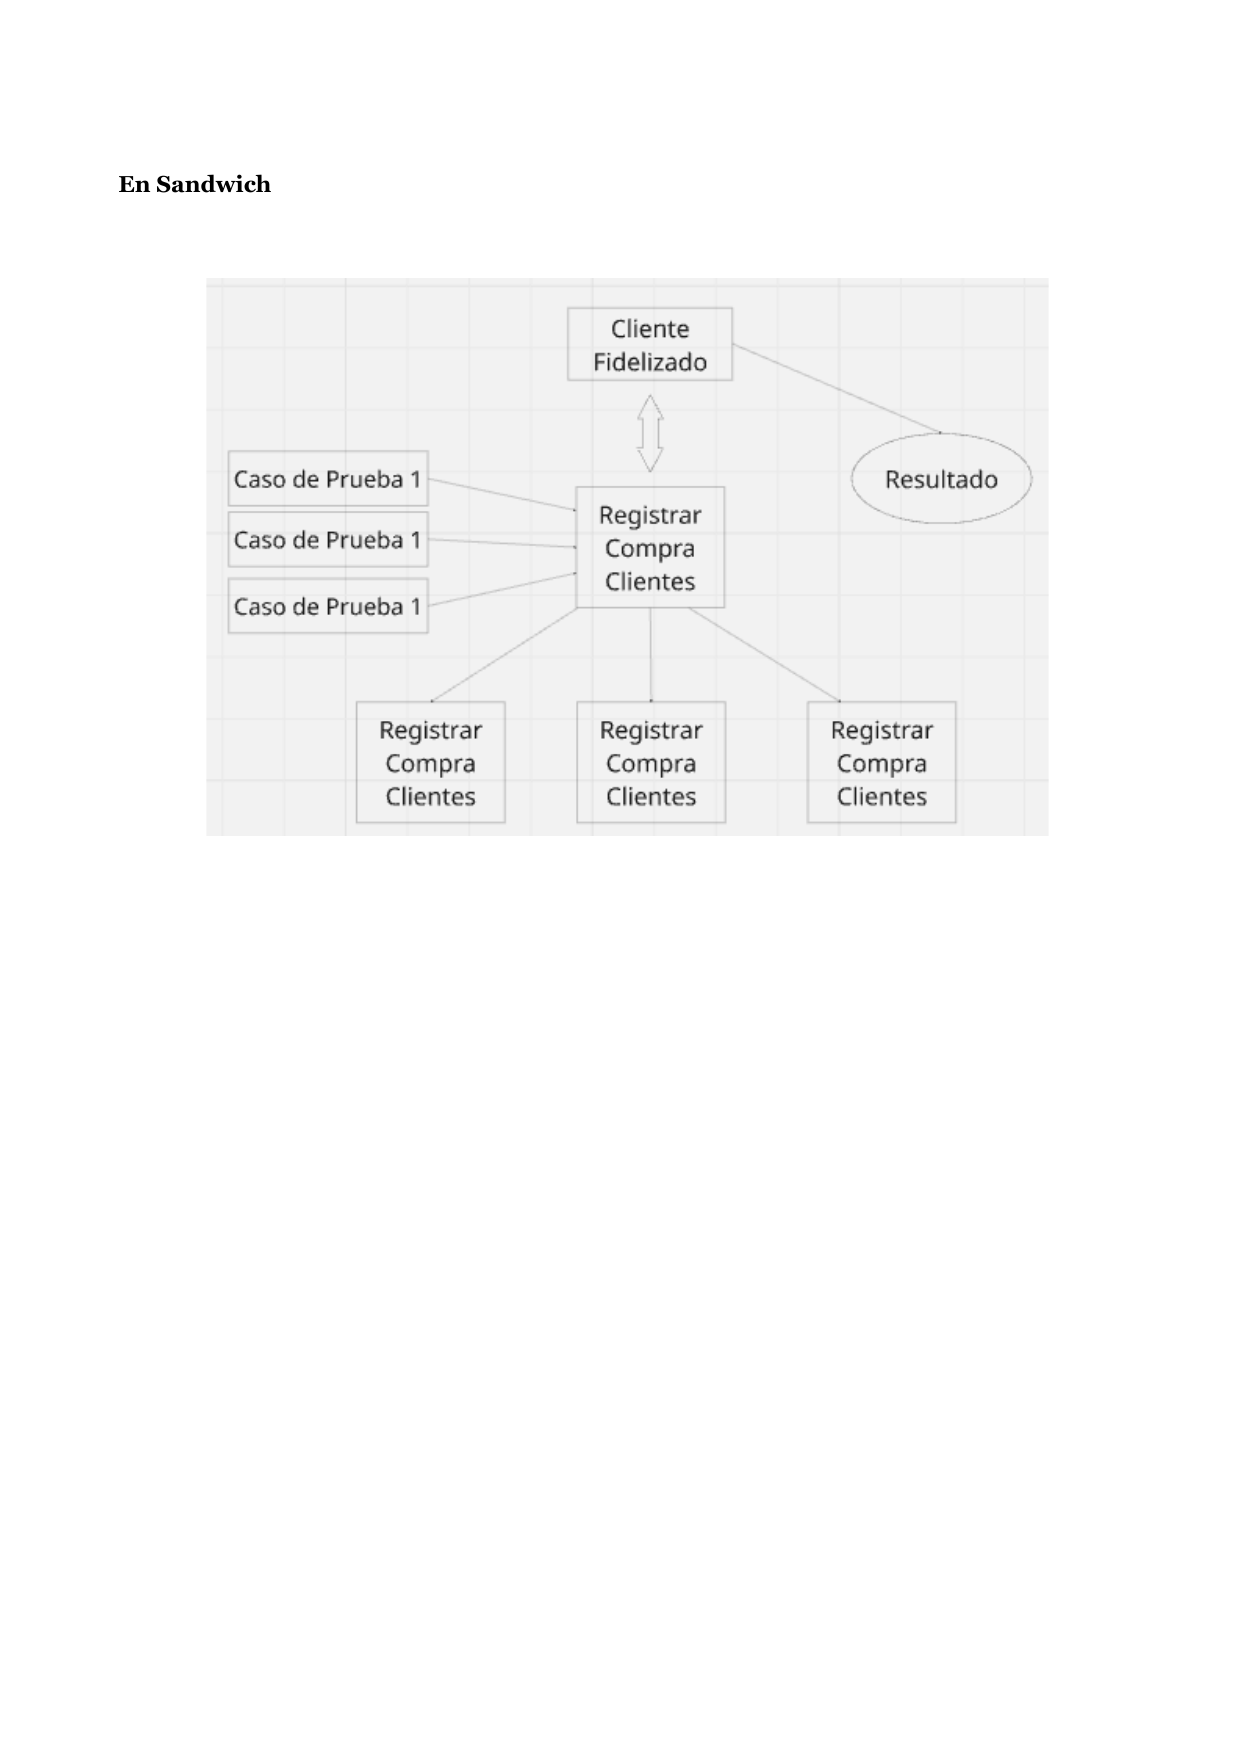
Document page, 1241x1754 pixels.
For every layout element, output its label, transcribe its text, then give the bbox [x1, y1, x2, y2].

text En Sandwich [118, 171, 1122, 197]
picture [206, 278, 1049, 836]
